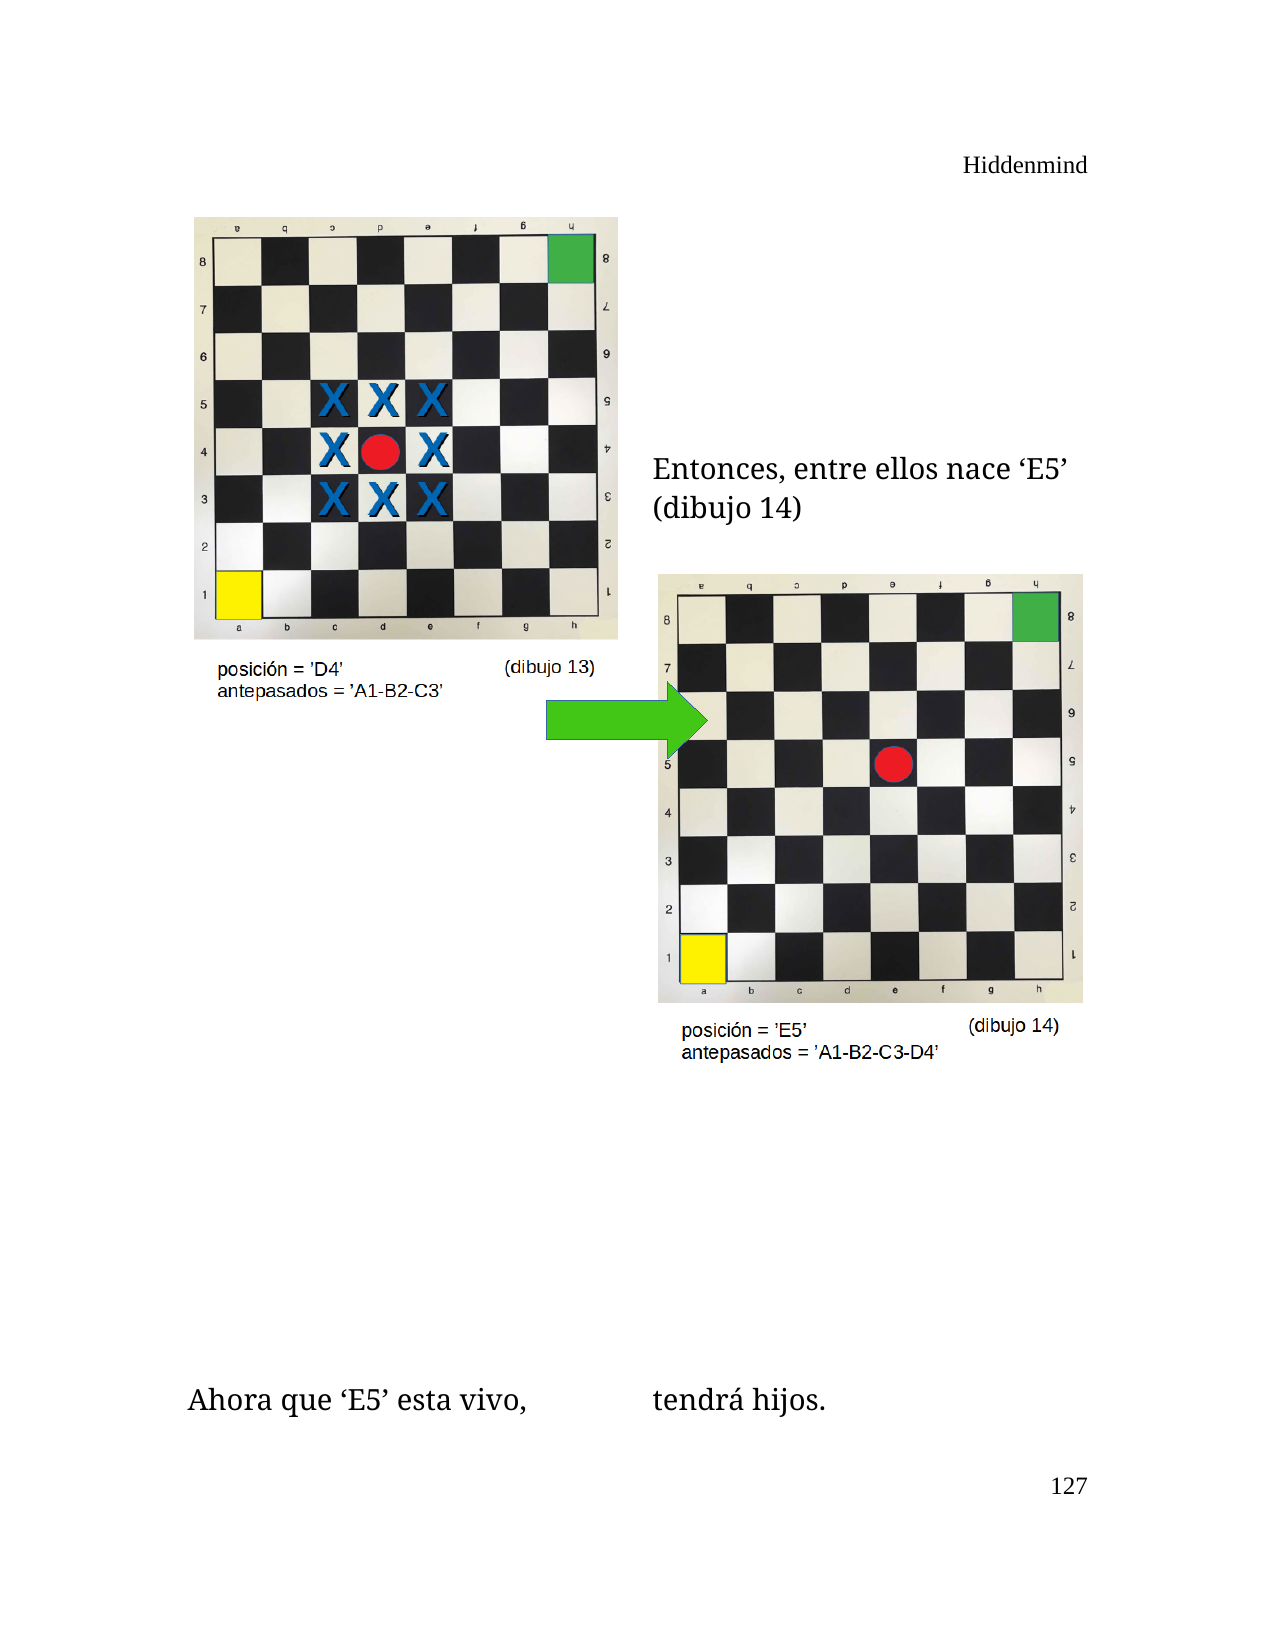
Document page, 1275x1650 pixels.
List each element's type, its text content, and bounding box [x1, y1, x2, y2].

picture [652, 567, 1088, 1073]
text Entonces, entre ellos nace ‘E5’ [652, 448, 1087, 488]
picture [187, 210, 623, 705]
text tendrá hijos. [652, 1379, 1087, 1419]
text (dibujo 14) [652, 488, 1087, 527]
text Ahora que ‘E5’ esta vivo, [187, 1379, 622, 1419]
